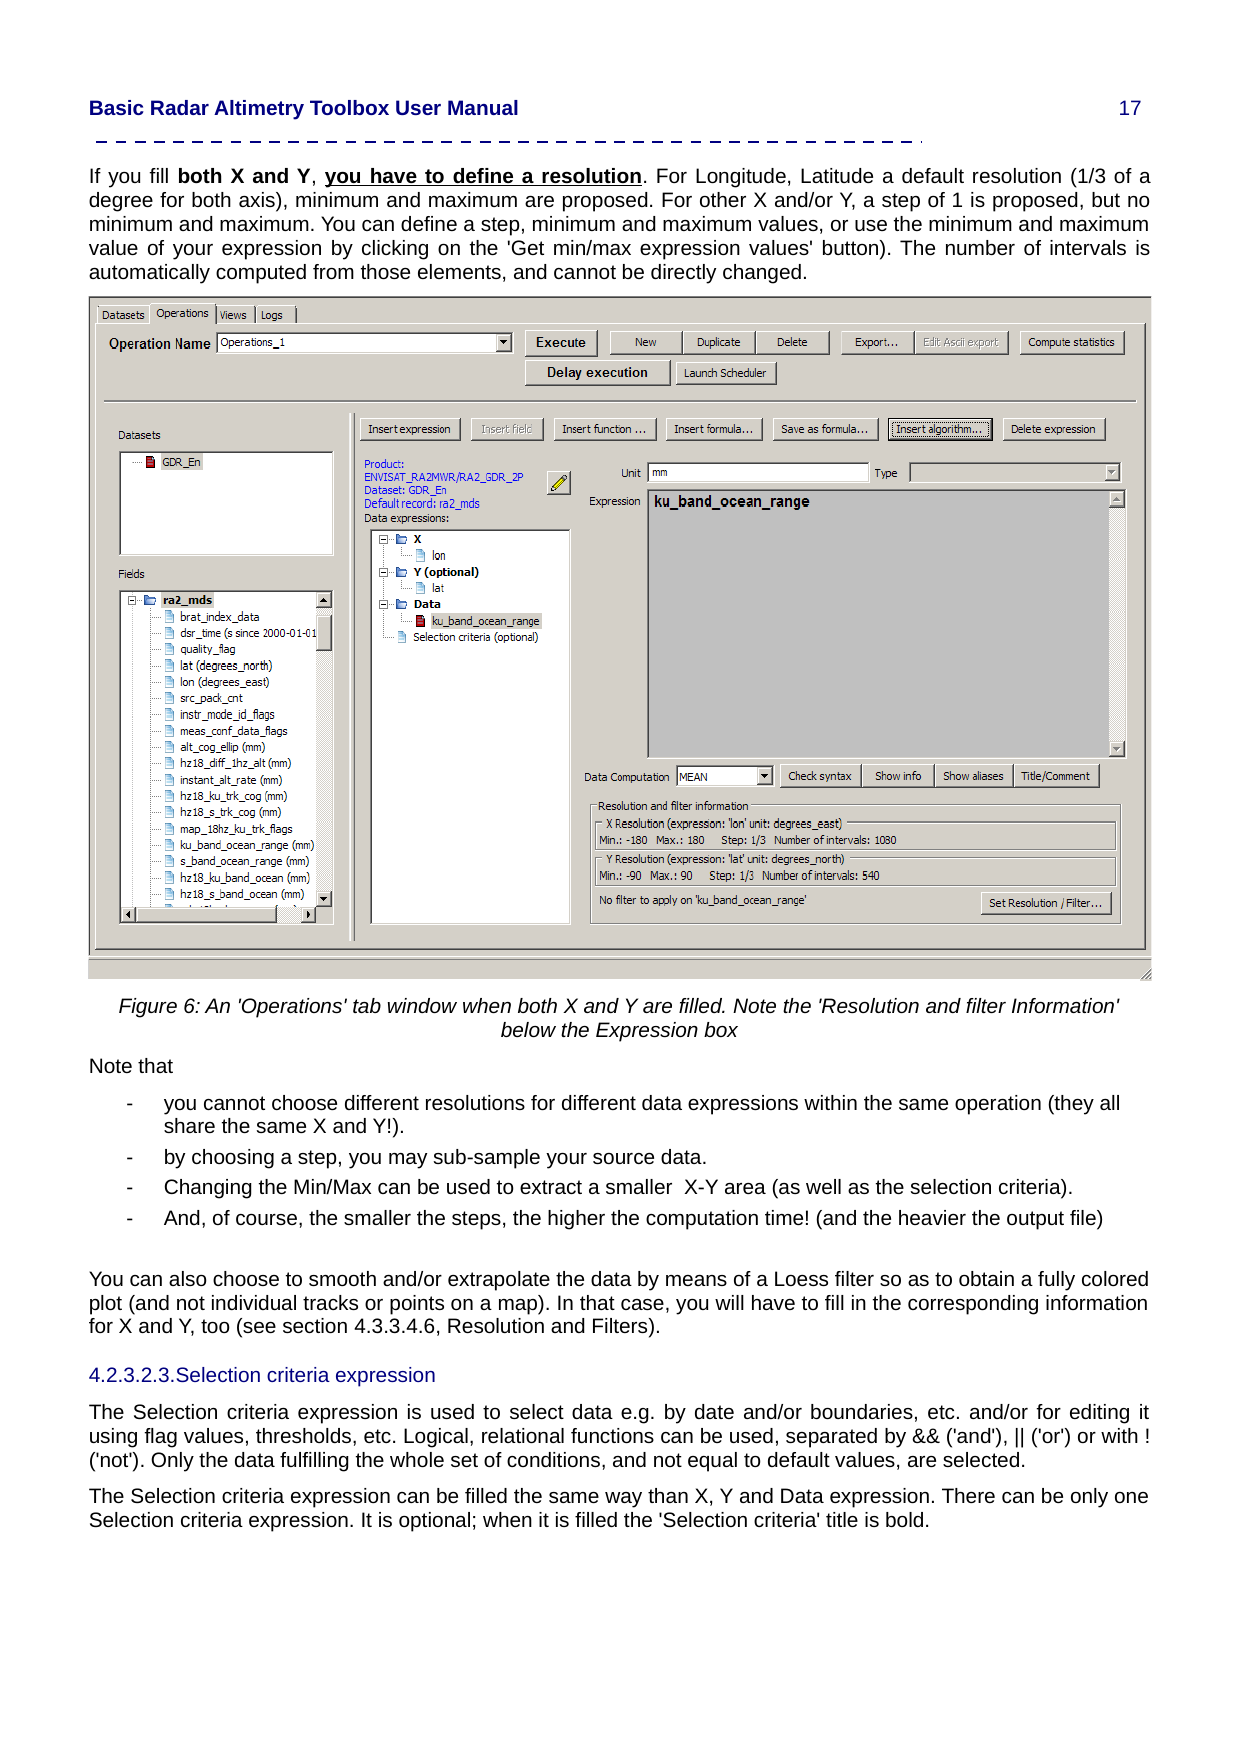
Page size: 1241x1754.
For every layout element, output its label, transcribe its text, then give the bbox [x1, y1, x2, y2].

list Changing the Min/Max can be used to extract a smaller X-Y area (as well as the selection criteria). [126, 1175, 1152, 1199]
text The Selection criteria expression is used to select data e.g. by date and/or boundaries, etc. and/or for editing it using flag values, thresholds, etc. Logical, relational functions can be used, separated by && ('and'), || ('or') or with ! ('not'). Only the data fulfilling the whole set of conditions, and not equal to default values, are selected. [88, 1400, 1152, 1472]
text If you fill both X and Y, you have to define a resolution. For Longitude, Latitude a default resolution (1/3 of a degree for both axis), minimum and maximum are proposed. For other X and/or Y, a step of 1 is proposed, but no minimum and maximum. You can define a step, minimum and maximum values, or use the minimum and maximum value of your expression by clicking on the 'Get min/max expression values' button). The number of intervals is automatically computed from those elements, and cannot be directly changed. [88, 164, 1152, 284]
text The Selection criteria expression can be filled the same way than X, Y and Data expression. There can be only one Selection criteria expression. It is optional; when it is filled the 'Selection criteria' title is bold. [88, 1484, 1152, 1532]
text Figure 6: An 'Operations' tab window when both X and Y are filled. Note the 'Resolution and filter Information' below the Expression box [88, 993, 1152, 1041]
list by choosing a step, you may sub-sample your source data. [126, 1145, 1152, 1169]
picture [88, 296, 1152, 981]
text You can also choose to smooth and/or extrapolate the data by means of a Loess filter so as to obtain a fully colored plot (and not individual tracks or points on a map). In that case, you will have to fill in the corresponding information for X and Y, too (see section 4.3.3.4.6, Resolution and Filters). [88, 1266, 1152, 1338]
subtitle Selection criteria expression [88, 1363, 1152, 1387]
text Note that [88, 1054, 1152, 1078]
list And, of course, the smaller the steps, the higher the computation time! (and the heavier the output file) [126, 1206, 1152, 1229]
list you cannot choose different resolutions for different data expressions within the same operation (they all share the same X and Y!). [126, 1090, 1152, 1138]
